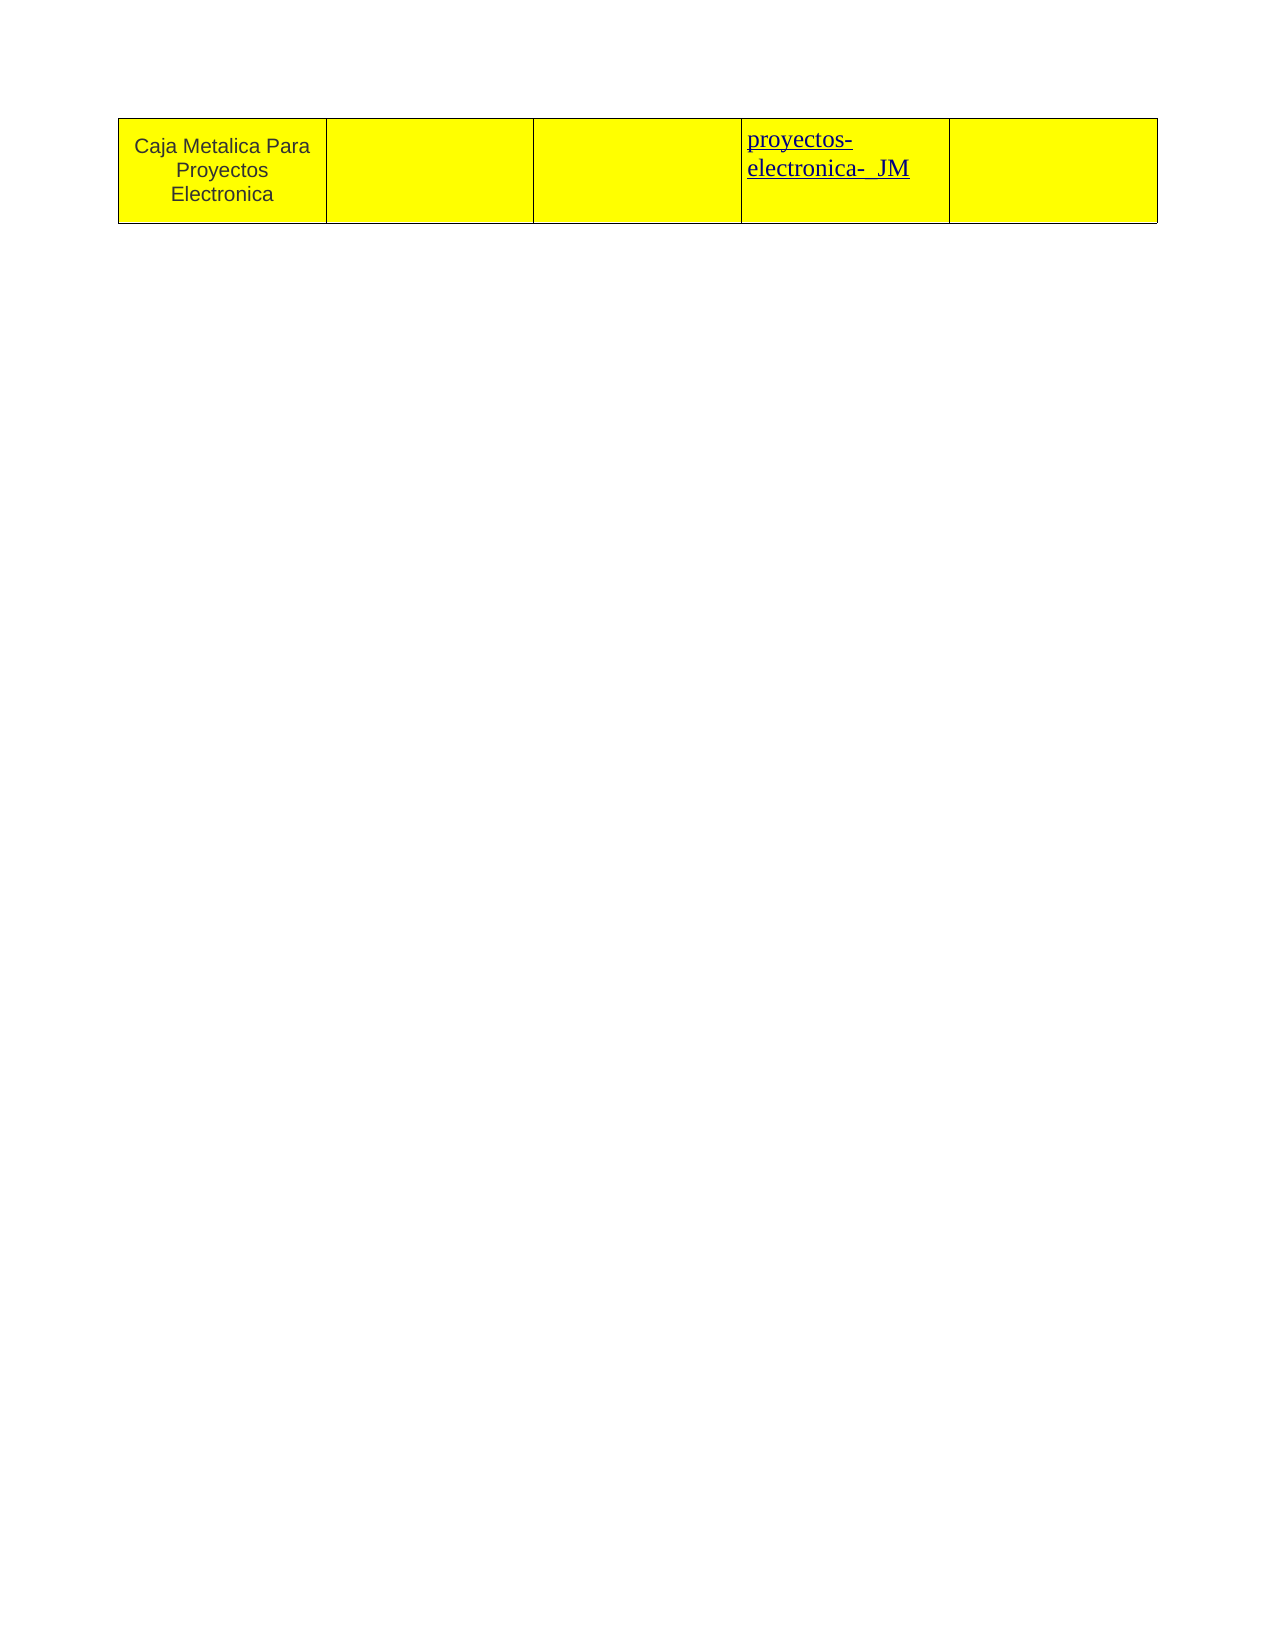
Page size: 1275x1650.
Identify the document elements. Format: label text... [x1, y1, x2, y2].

table_cell [950, 119, 1157, 222]
table_cell proyectos-electronica-_JM [742, 119, 949, 222]
table_cell Caja Metalica Para Proyectos Electronica [119, 119, 326, 222]
table_cell [327, 119, 533, 222]
table_cell [534, 119, 741, 222]
